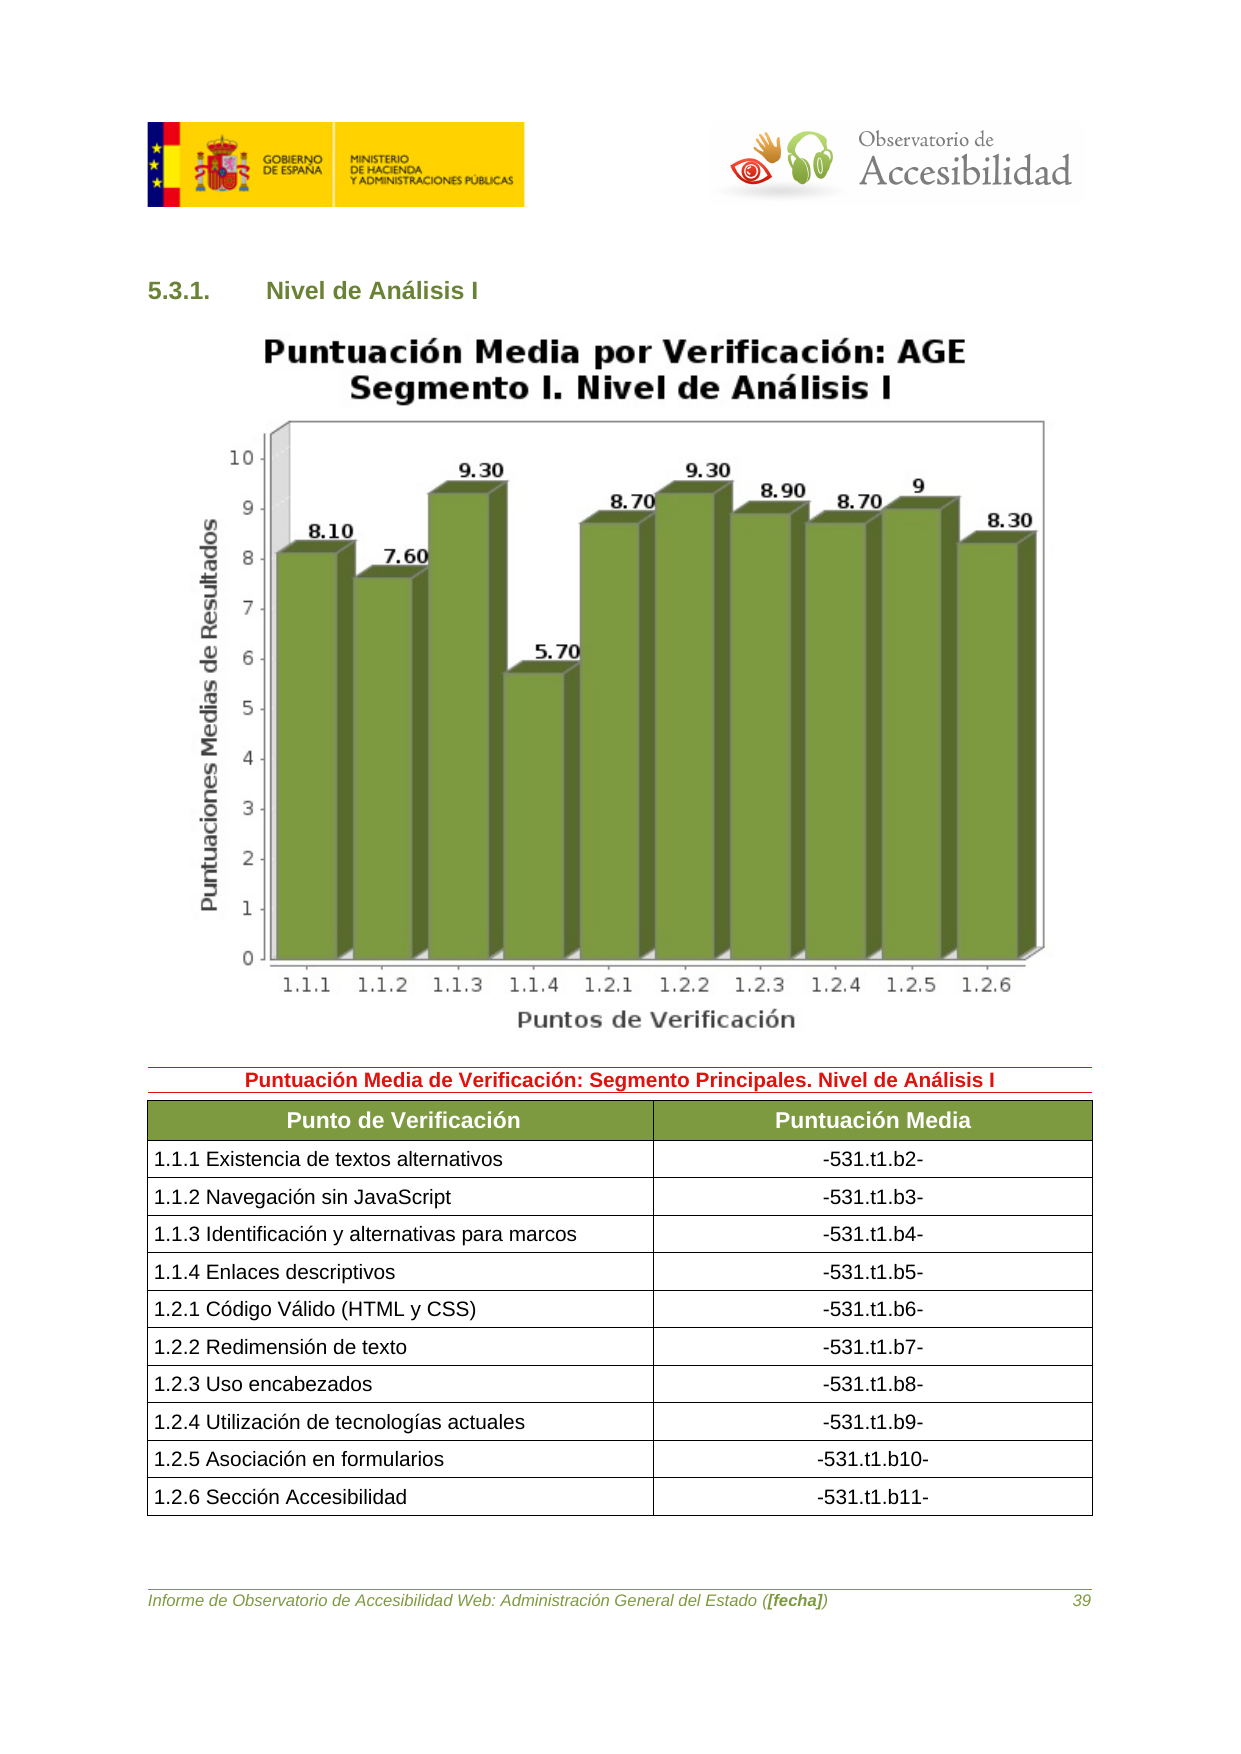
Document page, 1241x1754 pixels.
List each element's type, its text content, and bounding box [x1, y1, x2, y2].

table_cell 1.2.2 Redimensión de texto [148, 1328, 653, 1365]
table_cell 1.1.3 Identificación y alternativas para marcos [148, 1216, 653, 1252]
table_cell -531.t1.b10- [654, 1441, 1092, 1477]
table_cell -531.t1.b8- [654, 1366, 1092, 1402]
table_cell -531.t1.b11- [654, 1478, 1092, 1515]
table_cell 1.2.5 Asociación en formularios [148, 1441, 653, 1477]
table_cell 1.1.1 Existencia de textos alternativos [148, 1141, 653, 1177]
table_cell 1.1.2 Navegación sin JavaScript [148, 1178, 653, 1215]
table_cell -531.t1.b3- [654, 1178, 1092, 1215]
table_header Puntuación Media [654, 1101, 1092, 1140]
table_cell 1.2.1 Código Válido (HTML y CSS) [148, 1291, 653, 1327]
table_cell -531.t1.b9- [654, 1403, 1092, 1440]
table_header Punto de Verificación [148, 1101, 653, 1140]
picture [147, 122, 525, 207]
table_cell -531.t1.b2- [654, 1141, 1092, 1177]
table_cell -531.t1.b6- [654, 1291, 1092, 1327]
text Puntuación Media de Verificación: Segmento Principales. Nivel de Análisis I [148, 1068, 1092, 1092]
picture [710, 122, 1086, 205]
table_cell 1.2.6 Sección Accesibilidad [148, 1478, 653, 1515]
table_cell 1.1.4 Enlaces descriptivos [148, 1253, 653, 1290]
list Nivel de Análisis I [148, 276, 1092, 304]
table_cell -531.t1.b4- [654, 1216, 1092, 1252]
picture [178, 332, 1062, 1042]
table_cell -531.t1.b5- [654, 1253, 1092, 1290]
table_cell -531.t1.b7- [654, 1328, 1092, 1365]
table_cell 1.2.3 Uso encabezados [148, 1366, 653, 1402]
table_cell 1.2.4 Utilización de tecnologías actuales [148, 1403, 653, 1440]
